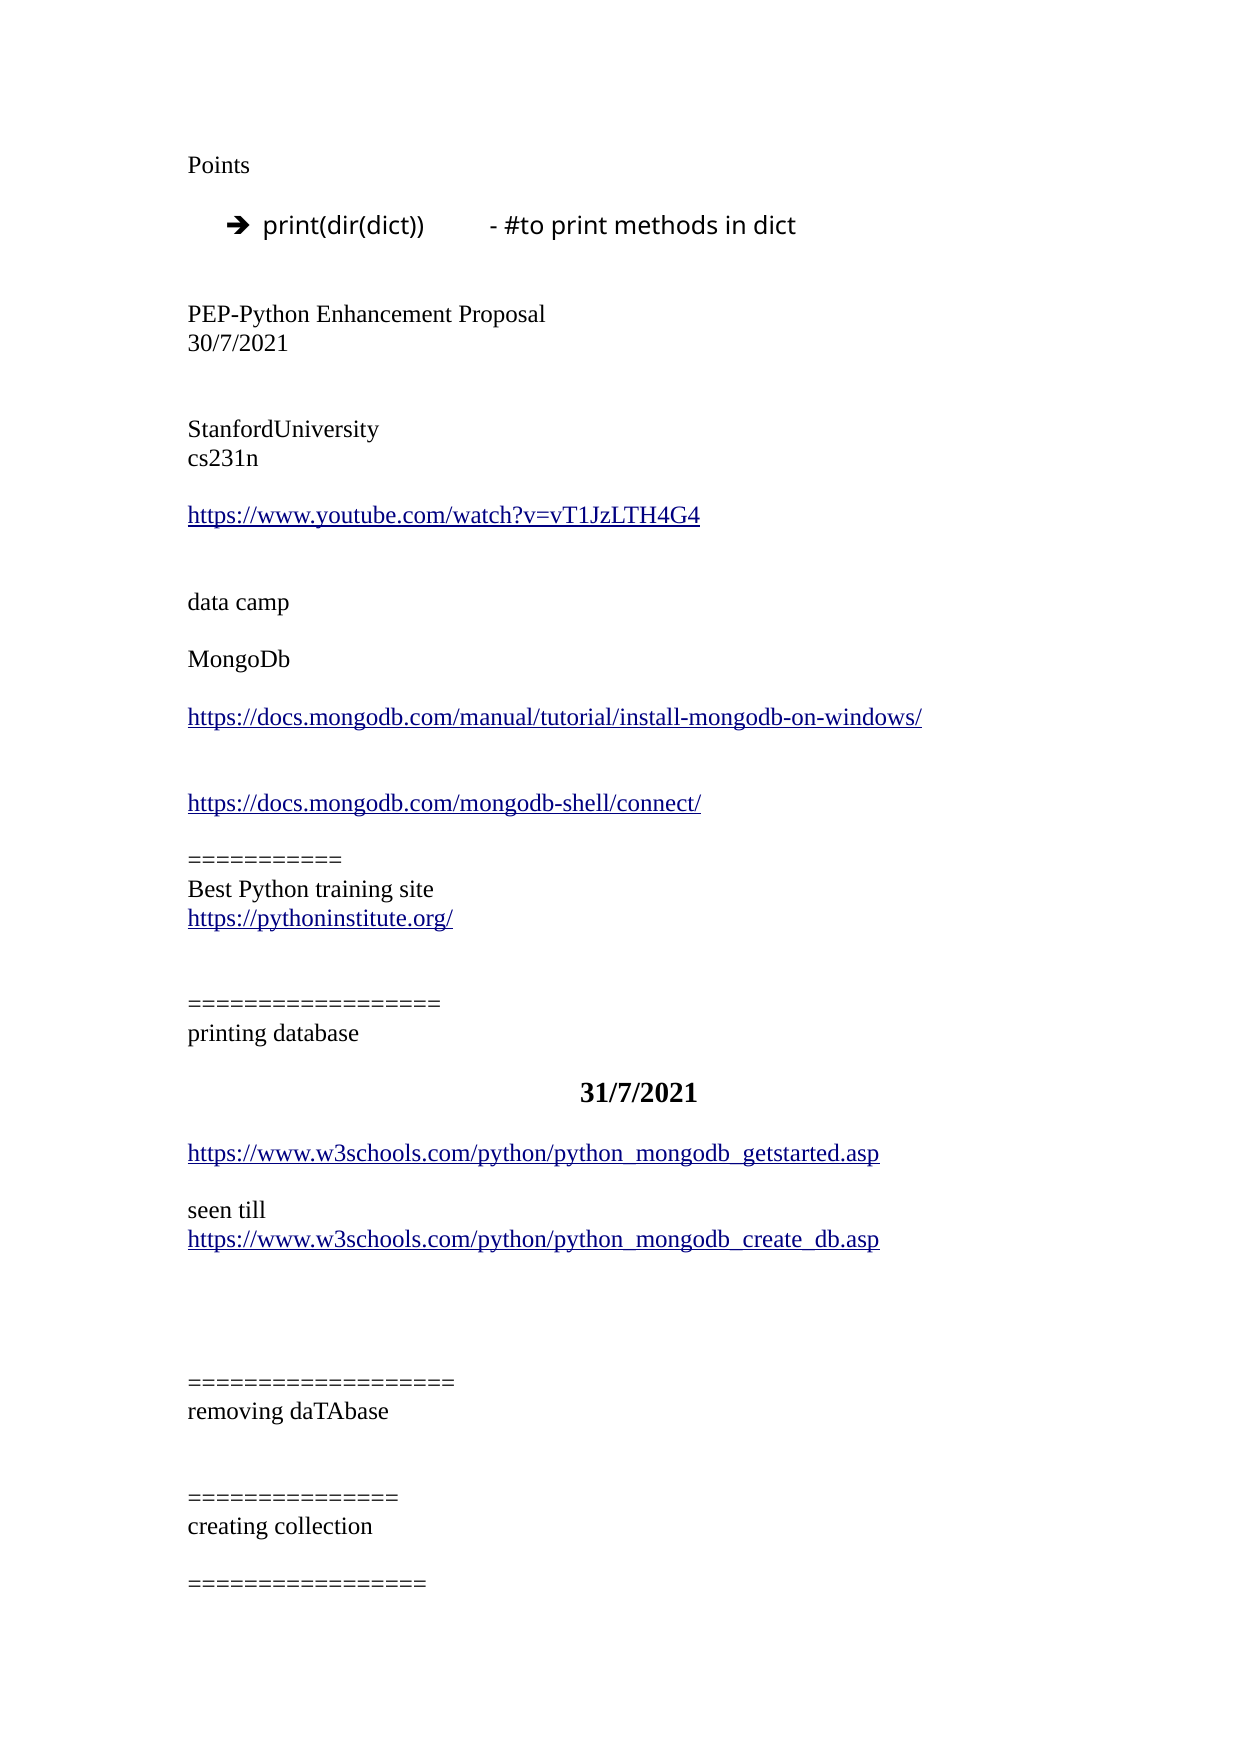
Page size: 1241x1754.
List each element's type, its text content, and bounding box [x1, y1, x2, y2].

text =========== [187, 845, 1090, 874]
text creating collection [187, 1511, 1090, 1540]
text https://www.youtube.com/watch?v=vT1JzLTH4G4 [187, 500, 1090, 529]
text data camp [187, 587, 1090, 615]
text =============== [187, 1483, 1090, 1511]
text cs231n [187, 443, 1090, 472]
text 31/7/2021 [187, 1075, 1090, 1109]
text https://www.w3schools.com/python/python_mongodb_getstarted.asp [187, 1138, 1090, 1166]
text =================== [187, 1368, 1090, 1396]
text https://www.w3schools.com/python/python_mongodb_create_db.asp [187, 1224, 1090, 1253]
text StanfordUniversity [187, 414, 1090, 443]
text PEP-Python Enhancement Proposal [187, 299, 1090, 328]
text ================== [187, 989, 1090, 1018]
text 30/7/2021 [187, 328, 1090, 357]
text https://docs.mongodb.com/manual/tutorial/install-mongodb-on-windows/ [187, 702, 1090, 730]
text ================= [187, 1569, 1090, 1598]
list print(dir(dict)) - #to print methods in dict [225, 207, 1090, 242]
text https://docs.mongodb.com/mongodb-shell/connect/ [187, 788, 1090, 817]
text Best Python training site [187, 874, 1090, 903]
text seen till [187, 1195, 1090, 1224]
text removing daTAbase [187, 1396, 1090, 1425]
text MongoDb [187, 644, 1090, 673]
text Points [187, 150, 1090, 179]
text printing database [187, 1018, 1090, 1047]
text https://pythoninstitute.org/ [187, 903, 1090, 932]
